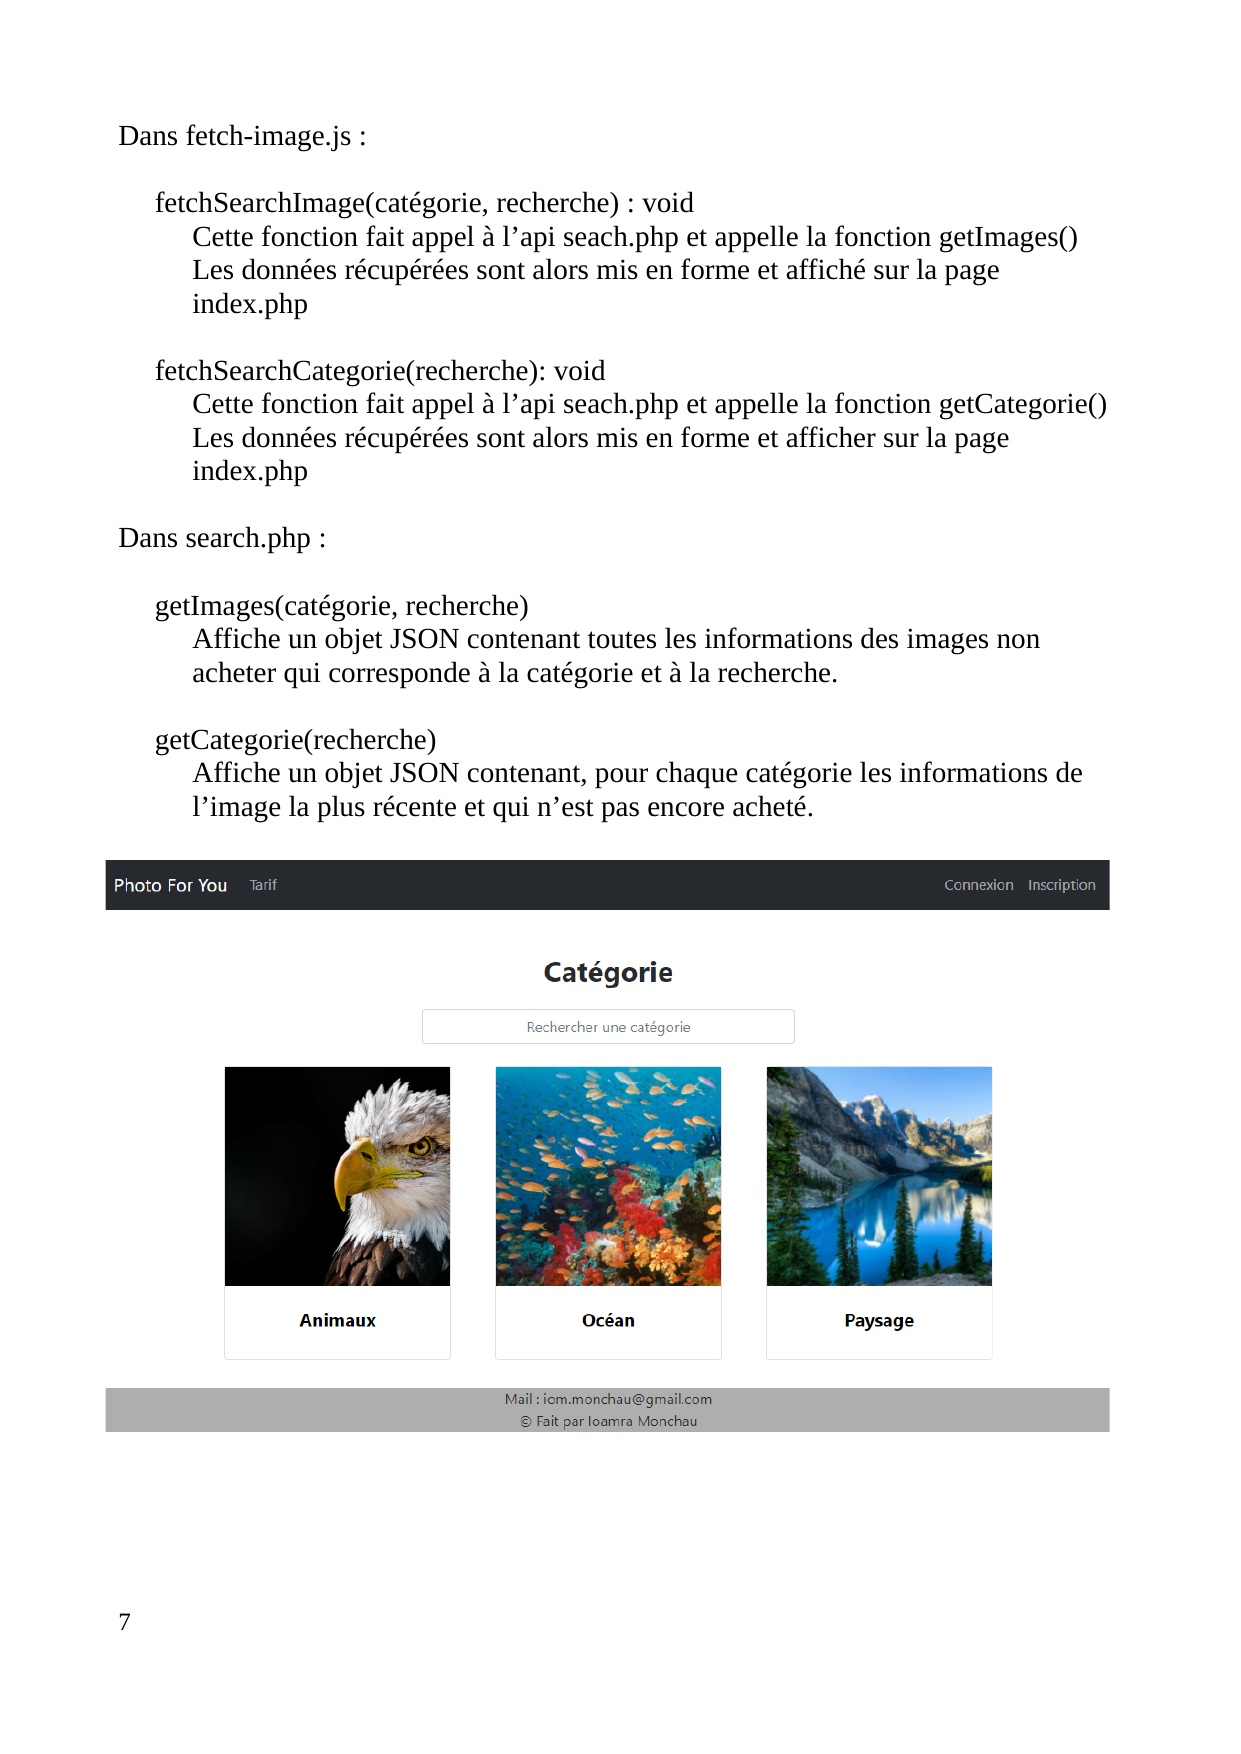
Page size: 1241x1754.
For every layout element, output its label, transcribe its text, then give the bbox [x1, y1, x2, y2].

text fetchSearchImage(catégorie, recherche) : void [118, 185, 1122, 219]
text Les données récupérées sont alors mis en forme et afficher sur la page index.php [118, 420, 1122, 487]
text getImages(catégorie, recherche) [118, 588, 1122, 621]
text Affiche un objet JSON contenant, pour chaque catégorie les informations de l’image la plus récente et qui n’est pas encore acheté. [118, 755, 1122, 822]
text Cette fonction fait appel à l’api seach.php et appelle la fonction getImages() [118, 219, 1122, 252]
text Les données récupérées sont alors mis en forme et affiché sur la page index.php [118, 252, 1122, 319]
text getCategorie(recherche) [118, 722, 1122, 755]
picture [105, 860, 1110, 1432]
text Affiche un objet JSON contenant toutes les informations des images non acheter qui corresponde à la catégorie et à la recherche. [118, 621, 1122, 688]
text Cette fonction fait appel à l’api seach.php et appelle la fonction getCategorie() [118, 386, 1122, 420]
text fetchSearchCategorie(recherche): void [118, 353, 1122, 386]
text Dans fetch-image.js : [118, 118, 1122, 152]
text Dans search.php : [118, 521, 1122, 554]
